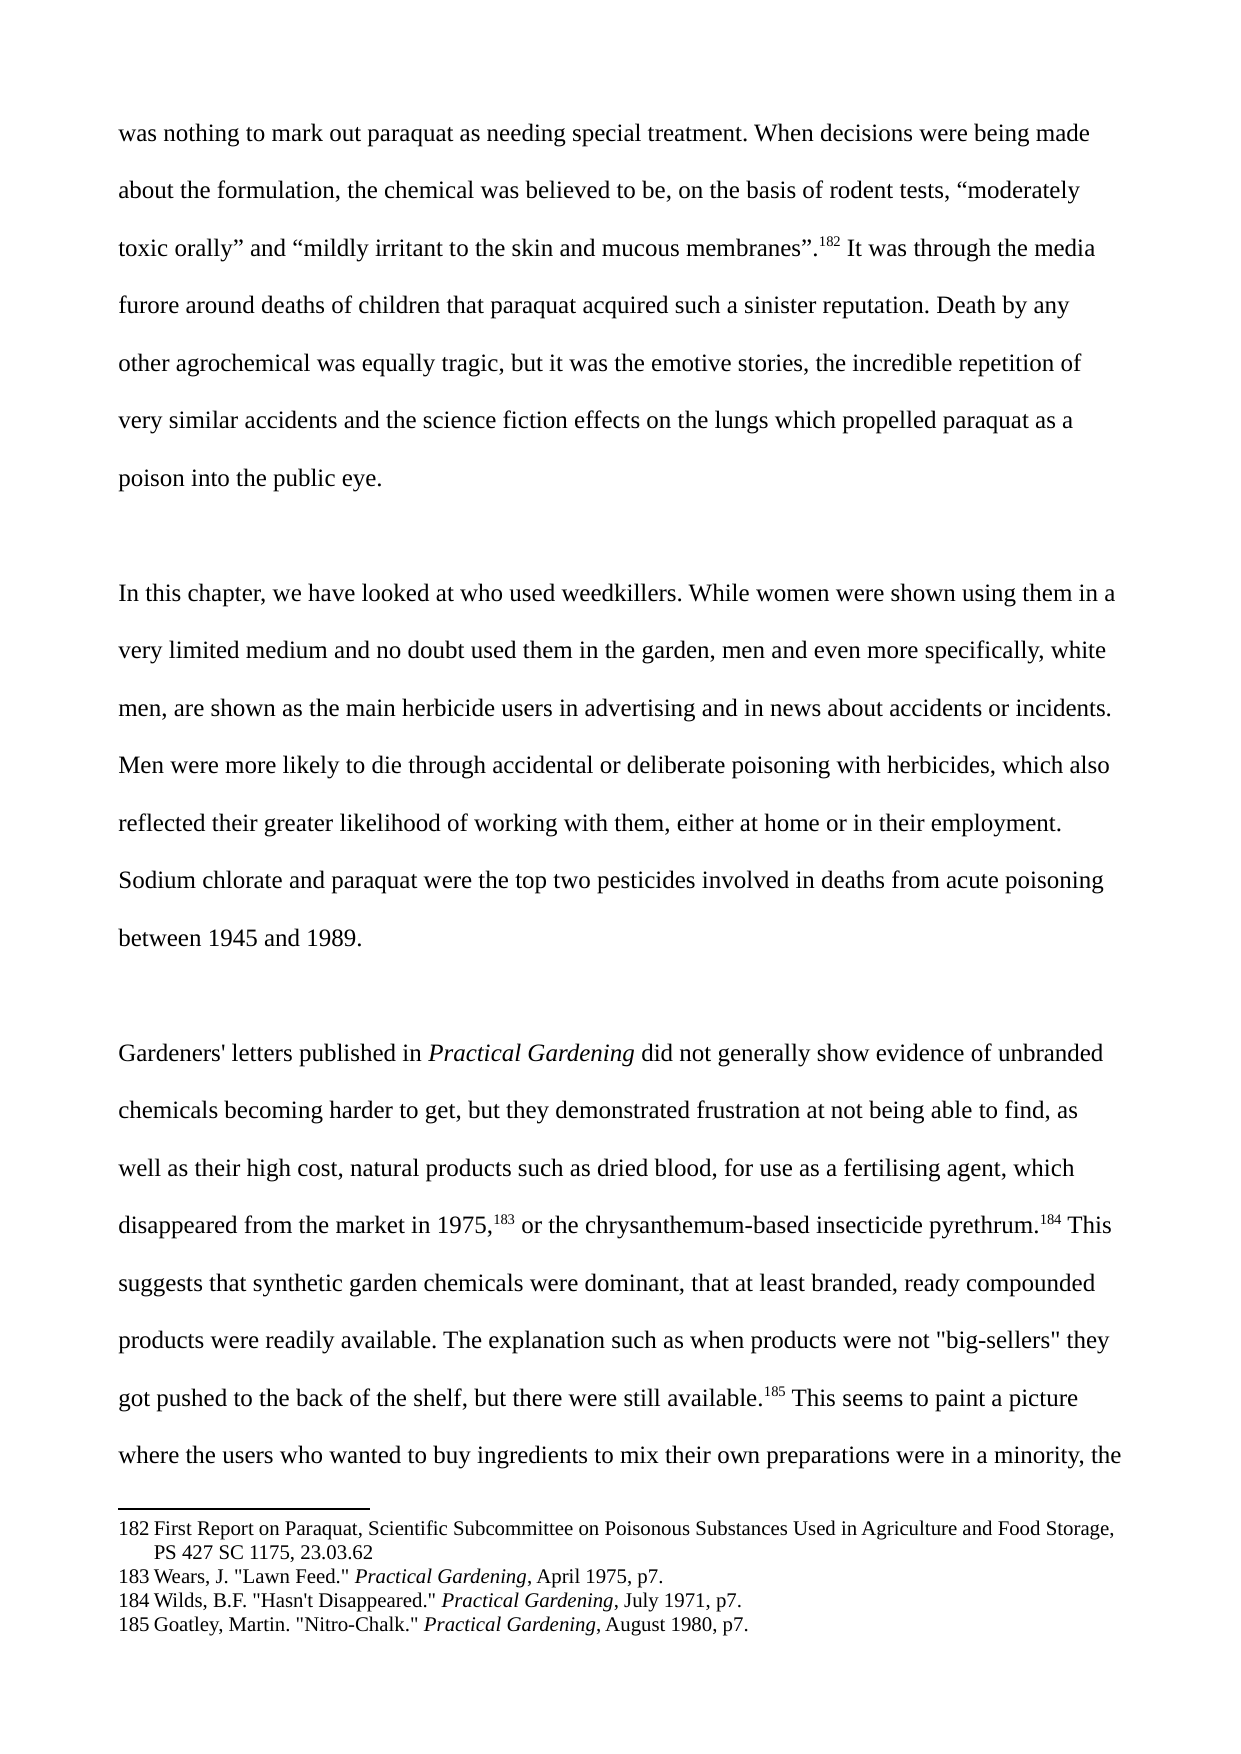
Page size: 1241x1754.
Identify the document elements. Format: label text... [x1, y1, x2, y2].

text Wilds, B.F. "Hasn't Disappeared." Practical Gardening, July 1971, p7. [118, 1588, 1122, 1612]
text In this chapter, we have looked at who used weedkillers. While women were shown using them in a very limited medium and no doubt used them in the garden, men and even more specifically, white men, are shown as the main herbicide users in advertising and in news about accidents or incidents. Men were more likely to die through accidental or deliberate poisoning with herbicides, which also reflected their greater likelihood of working with them, either at home or in their employment. Sodium chlorate and paraquat were the top two pesticides involved in deaths from acute poisoning between 1945 and 1989. [118, 578, 1122, 952]
text First Report on Paraquat, Scientific Subcommittee on Poisonous Substances Used in Agriculture and Food Storage, PS 427 SC 1175, 23.03.62 [118, 1516, 1122, 1564]
text Gardeners' letters published in Practical Gardening did not generally show evidence of unbranded chemicals becoming harder to get, but they demonstrated frustration at not being able to find, as well as their high cost, natural products such as dried blood, for use as a fertilising agent, which disappeared from the market in 1975, or the chrysanthemum-based insecticide pyrethrum. This suggests that synthetic garden chemicals were dominant, that at least branded, ready compounded products were readily available. The explanation such as when products were not "big-sellers" they got pushed to the back of the shelf, but there were still available. This seems to paint a picture where the users who wanted to buy ingredients to mix their own preparations were in a minority, the [118, 1038, 1122, 1469]
text was nothing to mark out paraquat as needing special treatment. When decisions were being made about the formulation, the chemical was believed to be, on the basis of rodent tests, “moderately toxic orally” and “mildly irritant to the skin and mucous membranes”. It was through the media furore around deaths of children that paraquat acquired such a sinister reputation. Death by any other agrochemical was equally tragic, but it was the emotive stories, the incredible repetition of very similar accidents and the science fiction effects on the lungs which propelled paraquat as a poison into the public eye. [118, 118, 1122, 492]
text Goatley, Martin. "Nitro-Chalk." Practical Gardening, August 1980, p7. [118, 1612, 1122, 1636]
text Wears, J. "Lawn Feed." Practical Gardening, April 1975, p7. [118, 1564, 1122, 1588]
